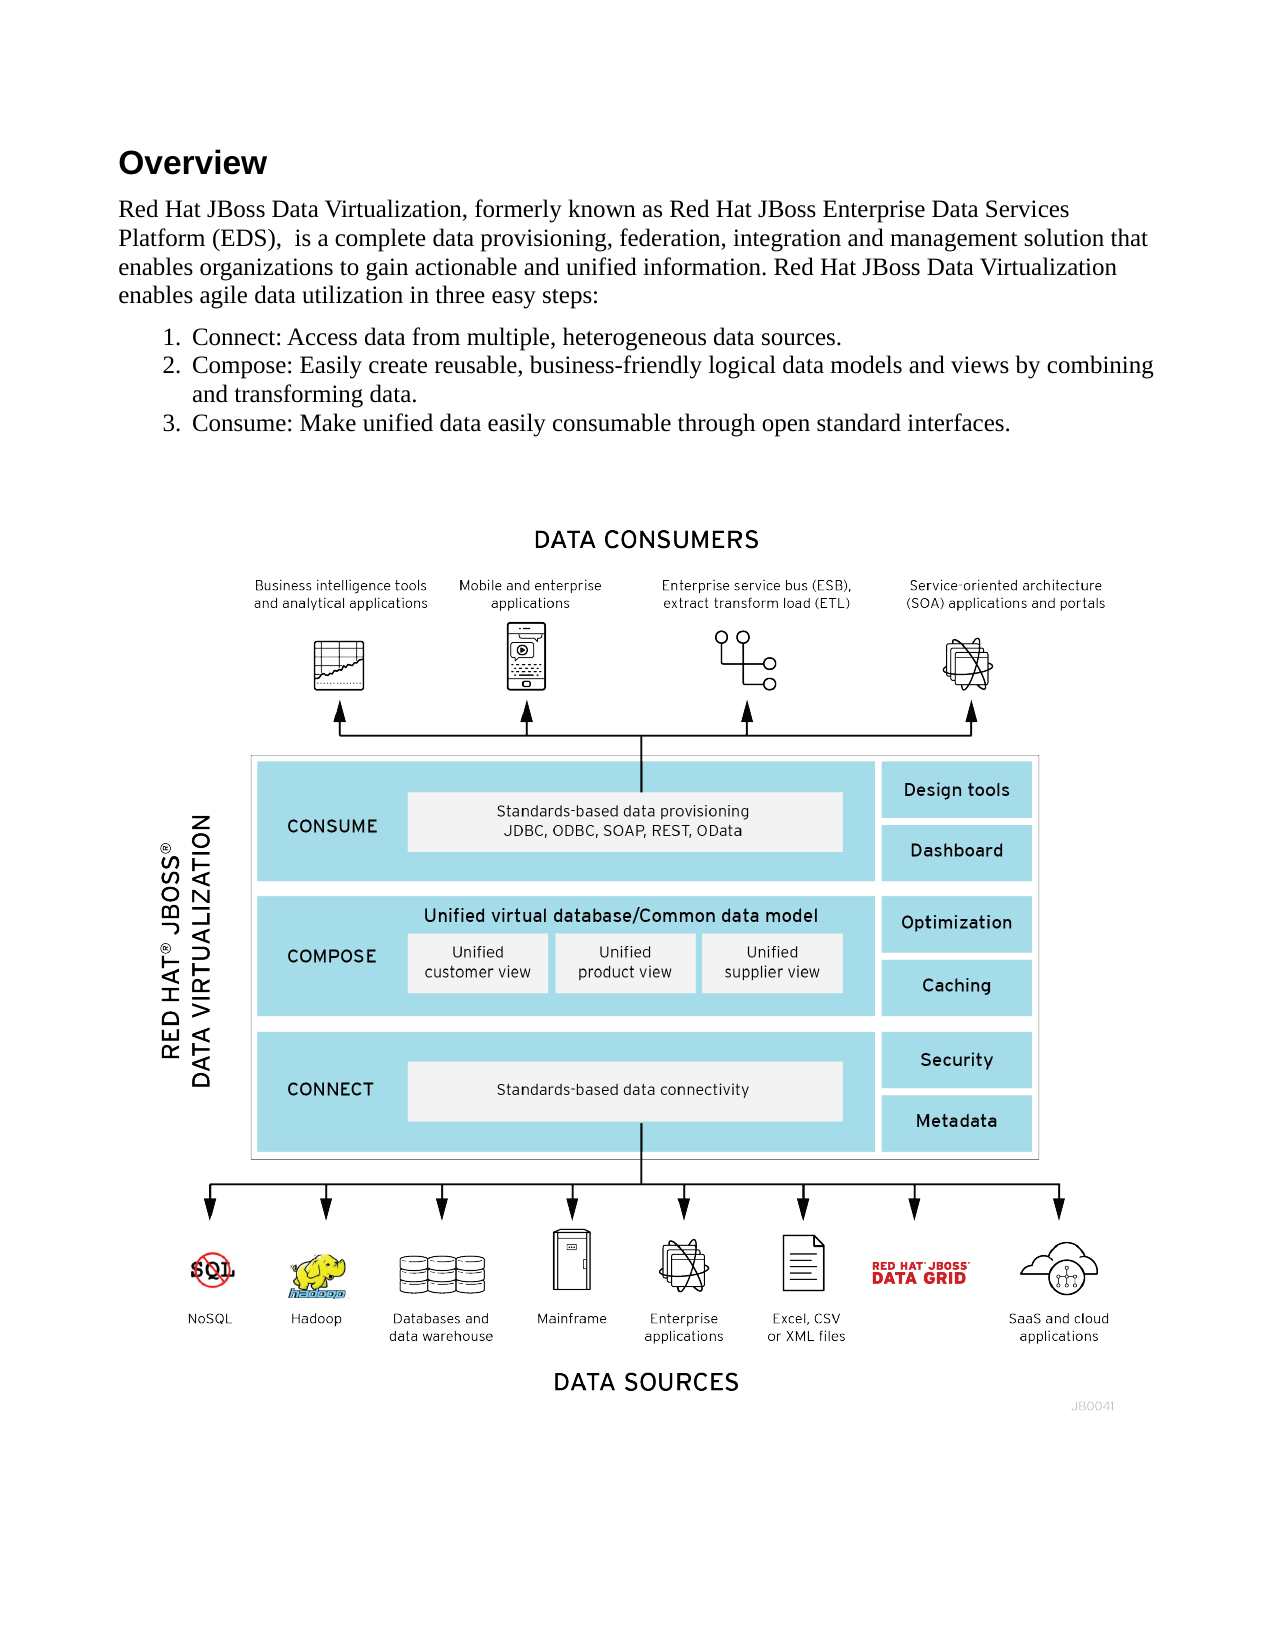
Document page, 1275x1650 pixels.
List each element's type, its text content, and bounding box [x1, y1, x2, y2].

list Connect: Access data from multiple, heterogeneous data sources. [162, 322, 1157, 351]
picture [149, 526, 1114, 1413]
list Consume: Make unified data easily consumable through open standard interfaces. [162, 408, 1157, 437]
list Compose: Easily create reusable, business-friendly logical data models and views by combining and transforming data. [162, 351, 1157, 408]
subtitle Overview [118, 143, 1157, 182]
text Red Hat JBoss Data Virtualization, formerly known as Red Hat JBoss Enterprise Data Services Platform (EDS), is a complete data provisioning, federation, integration and management solution that enables organizations to gain actionable and unified information. Red Hat JBoss Data Virtualization enables agile data utilization in three easy steps: [118, 194, 1157, 309]
